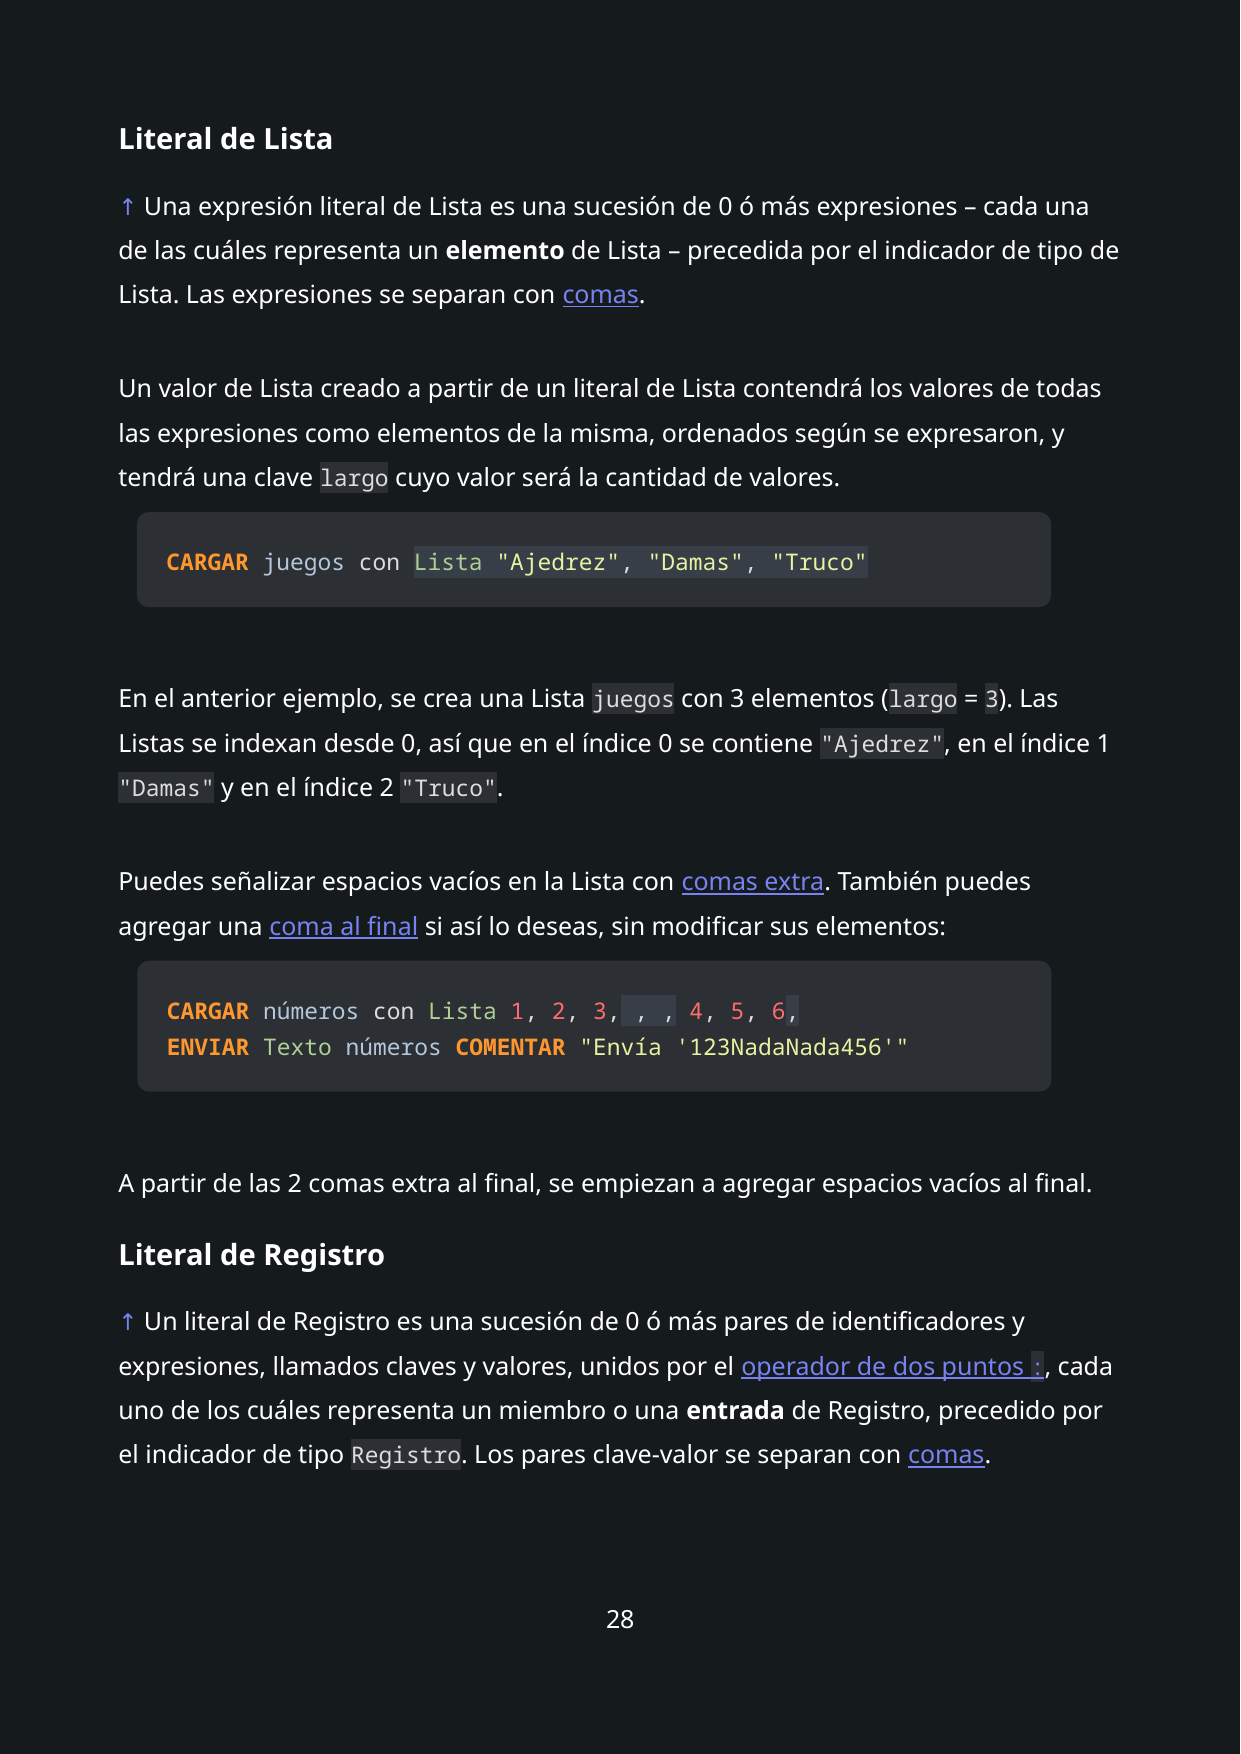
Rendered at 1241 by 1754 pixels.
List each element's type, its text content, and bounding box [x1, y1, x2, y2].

text En el anterior ejemplo, se crea una Lista juegos con 3 elementos (largo = 3). Las Listas se indexan desde 0, así que en el índice 0 se contiene "Ajedrez", en el índice 1 "Damas" y en el índice 2 "Truco". [118, 681, 1122, 804]
text Puedes señalizar espacios vacíos en la Lista con comas extra. También puedes agregar una coma al final si así lo deseas, sin modificar sus elementos: [118, 864, 1122, 942]
text A partir de las 2 comas extra al final, se empiezan a agregar espacios vacíos al final. [118, 1166, 1122, 1199]
text Un valor de Lista creado a partir de un literal de Lista contendrá los valores de todas las expresiones como elementos de la misma, ordenados según se expresaron, y tendrá una clave largo cuyo valor será la cantidad de valores. [118, 371, 1122, 494]
subtitle Literal de Registro [118, 1234, 1122, 1274]
subtitle Literal de Lista [118, 118, 1122, 158]
text ↑ Un literal de Registro es una sucesión de 0 ó más pares de identificadores y expresiones, llamados claves y valores, unidos por el operador de dos puntos :, cada uno de los cuáles representa un miembro o una entrada de Registro, precedido por el indicador de tipo Registro. Los pares clave-valor se separan con comas. [118, 1304, 1122, 1471]
text ↑ Una expresión literal de Lista es una sucesión de 0 ó más expresiones – cada una de las cuáles representa un elemento de Lista – precedida por el indicador de tipo de Lista. Las expresiones se separan con comas. [118, 188, 1122, 311]
